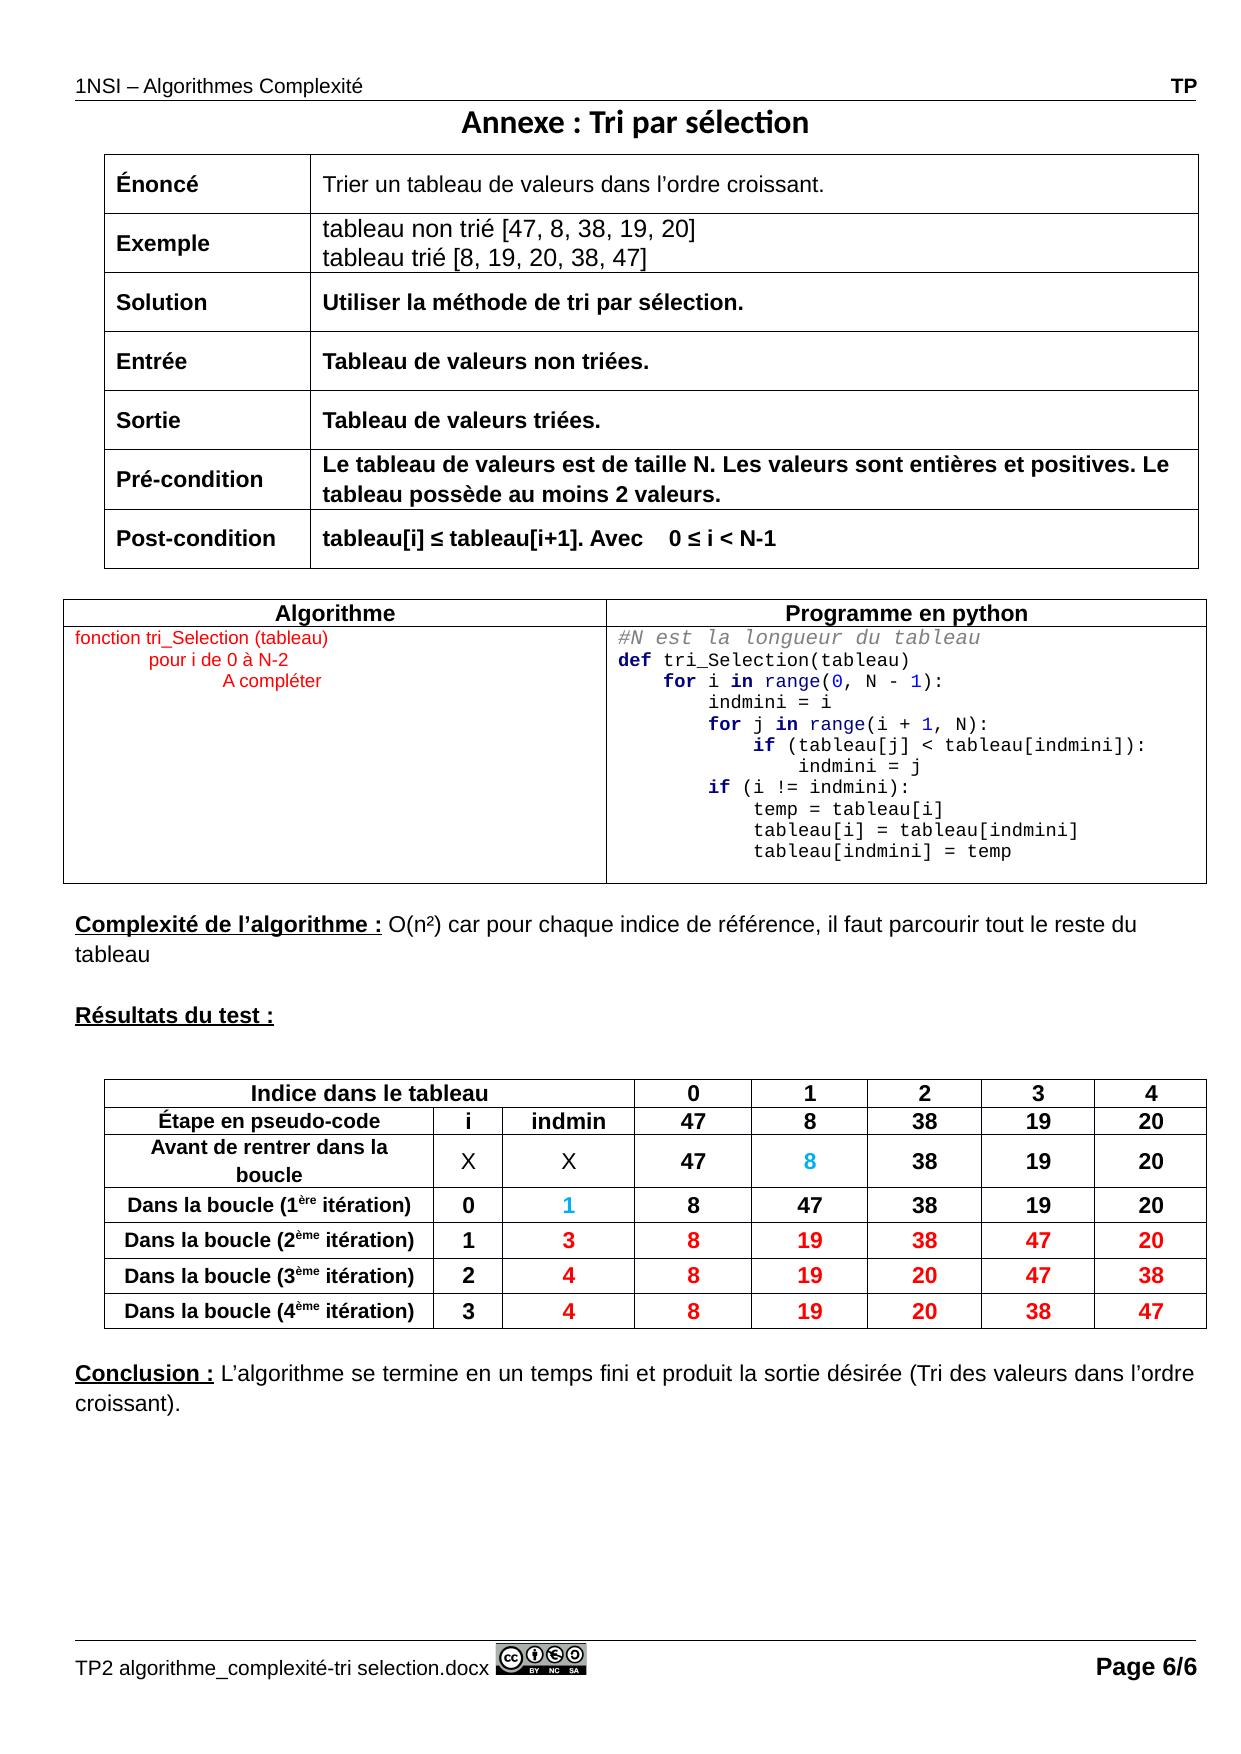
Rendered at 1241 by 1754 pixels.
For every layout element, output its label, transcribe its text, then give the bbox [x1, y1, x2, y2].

table_cell 20 [1095, 1108, 1206, 1134]
table_cell 1 [434, 1223, 502, 1257]
table_header Algorithme [64, 600, 606, 626]
table_cell 47 [1095, 1294, 1206, 1328]
table_header 2 [868, 1080, 981, 1107]
table_cell 4 [503, 1294, 634, 1328]
table_cell 38 [982, 1294, 1094, 1328]
table_cell Entrée [105, 332, 310, 390]
table_cell Tableau de valeurs non triées. [311, 332, 1198, 390]
table_cell 2 [434, 1259, 502, 1293]
table_header 0 [635, 1080, 751, 1107]
table_cell Utiliser la méthode de tri par sélection. [311, 273, 1198, 331]
table_cell 19 [752, 1223, 867, 1257]
table_cell 19 [752, 1259, 867, 1293]
table_header 4 [1095, 1080, 1206, 1107]
table_cell indmin [503, 1108, 634, 1134]
table_cell 20 [1095, 1188, 1206, 1222]
table_cell Dans la boucle (2ème itération) [105, 1223, 433, 1257]
table_cell 19 [752, 1294, 867, 1328]
table_cell 19 [982, 1108, 1094, 1134]
table_cell 20 [1095, 1223, 1206, 1257]
table_cell i [434, 1108, 502, 1134]
table_cell Post-condition [105, 510, 310, 567]
table_cell 8 [635, 1188, 751, 1222]
table_cell 38 [868, 1135, 981, 1187]
table_cell 47 [982, 1223, 1094, 1257]
table_cell 1 [503, 1188, 634, 1222]
table_cell Pré-condition [105, 450, 310, 508]
table_header Énoncé [105, 155, 310, 213]
table_cell 19 [982, 1188, 1094, 1222]
table_cell X [503, 1135, 634, 1187]
table_cell Exemple [105, 214, 310, 272]
table_cell Solution [105, 273, 310, 331]
table_cell 8 [752, 1135, 867, 1187]
table_cell 20 [868, 1294, 981, 1328]
text Conclusion : L’algorithme se termine en un temps fini et produit la sortie désirée (Tri des valeurs dans l’ordre croissant). [75, 1359, 1196, 1416]
list Annexe : Tri par sélection [75, 101, 1196, 142]
text Résultats du test : [75, 1002, 1196, 1028]
table_cell 20 [1095, 1135, 1206, 1187]
table_cell #N est la longueur du tableau def tri_Selection(tableau) for i in range(0, N - 1): indmini = i for j in range(i + 1, N): if (tableau[j] < tableau[indmini]): indmini = j if (i != indmini): temp = tableau[i] tableau[i] = tableau[indmini] tableau[indmini] = temp [607, 627, 1206, 882]
table_cell Dans la boucle (3ème itération) [105, 1259, 433, 1293]
table_cell 3 [503, 1223, 634, 1257]
table_header Programme en python [607, 600, 1206, 626]
table_cell 47 [635, 1108, 751, 1134]
table_cell 38 [868, 1188, 981, 1222]
table_cell 38 [868, 1108, 981, 1134]
table_header Indice dans le tableau [105, 1080, 634, 1107]
table_cell 8 [635, 1223, 751, 1257]
table_cell 38 [1095, 1259, 1206, 1293]
table_cell 3 [434, 1294, 502, 1328]
table_cell tableau non trié [47, 8, 38, 19, 20] tableau trié [8, 19, 20, 38, 47] [311, 214, 1198, 272]
table_cell 8 [635, 1294, 751, 1328]
table_cell Dans la boucle (4ème itération) [105, 1294, 433, 1328]
table_cell X [434, 1135, 502, 1187]
table_cell 47 [752, 1188, 867, 1222]
table_cell Dans la boucle (1ère itération) [105, 1188, 433, 1222]
table_cell 47 [635, 1135, 751, 1187]
text Complexité de l’algorithme : O(n²) car pour chaque indice de référence, il faut parcourir tout le reste du tableau [75, 911, 1196, 968]
table_cell Étape en pseudo-code [105, 1108, 433, 1134]
table_header Trier un tableau de valeurs dans l’ordre croissant. [311, 155, 1198, 213]
table_cell Avant de rentrer dans la boucle [105, 1135, 433, 1187]
picture [495, 1643, 587, 1675]
table_header 1 [752, 1080, 867, 1107]
table_cell Sortie [105, 391, 310, 449]
table_cell fonction tri_Selection (tableau) pour i de 0 à N-2 A compléter [64, 627, 606, 882]
table_cell 0 [434, 1188, 502, 1222]
table_cell 47 [982, 1259, 1094, 1293]
table_header 3 [982, 1080, 1094, 1107]
table_cell 4 [503, 1259, 634, 1293]
table_cell 20 [868, 1259, 981, 1293]
table_cell 38 [868, 1223, 981, 1257]
table_cell 8 [635, 1259, 751, 1293]
table_cell Le tableau de valeurs est de taille N. Les valeurs sont entières et positives. Le tableau possède au moins 2 valeurs. [311, 450, 1198, 508]
table_cell tableau[i] ≤ tableau[i+1]. Avec 0 ≤ i < N-1 [311, 510, 1198, 567]
table_cell 19 [982, 1135, 1094, 1187]
table_cell Tableau de valeurs triées. [311, 391, 1198, 449]
table_cell 8 [752, 1108, 867, 1134]
